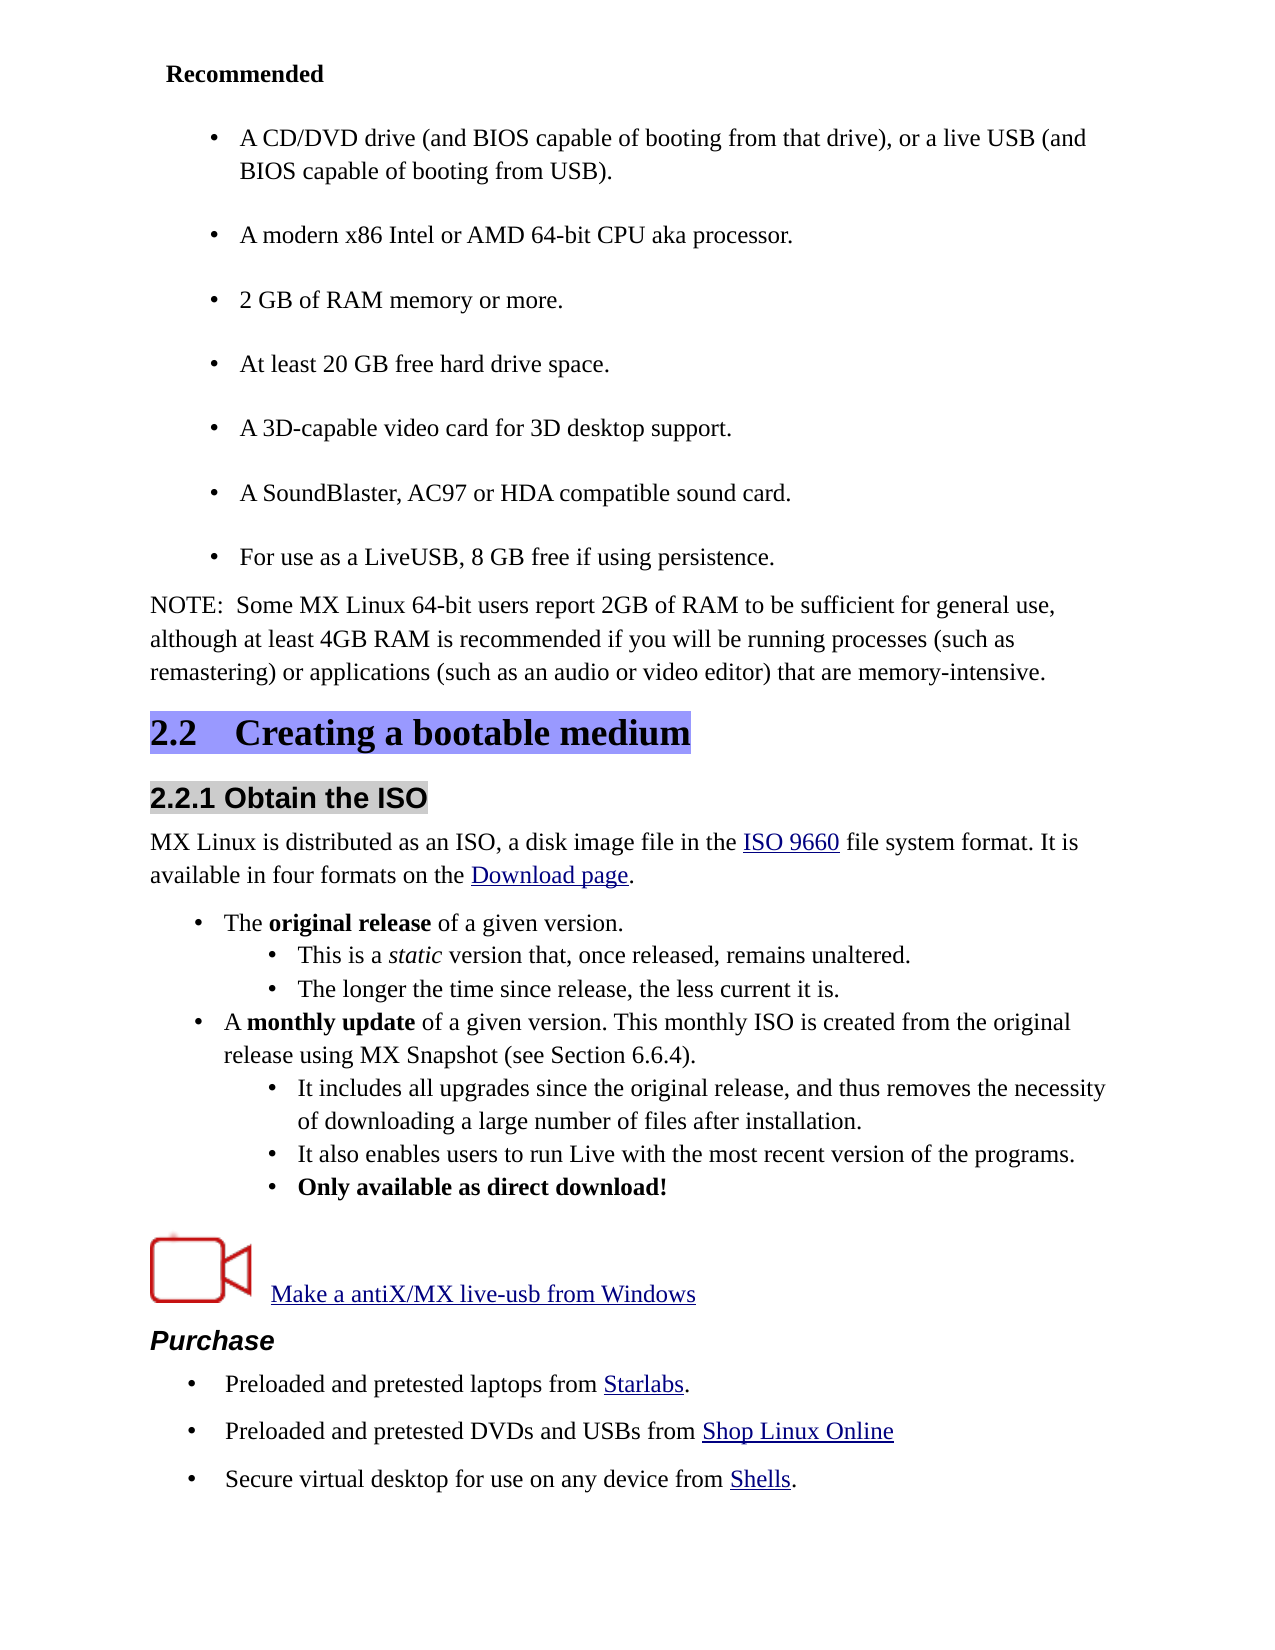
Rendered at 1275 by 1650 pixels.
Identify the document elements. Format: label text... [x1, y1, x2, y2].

list 2 GB of RAM memory or more. [210, 285, 1109, 314]
list The longer the time since release, the less current it is. [268, 974, 1125, 1002]
text NOTE: Some MX Linux 64-bit users report 2GB of RAM to be sufficient for general use, although at least 4GB RAM is recommended if you will be running processes (such as remastering) or applications (such as an audio or video editor) that are memory-intensive. [150, 591, 1125, 685]
list Secure virtual desktop for use on any device from Shells. [187, 1464, 1125, 1493]
list This is a static version that, once released, remains unaltered. [268, 941, 1125, 969]
list Preloaded and pretested DVDs and USBs from Shop Linux Online [187, 1416, 1125, 1445]
text Recommended [166, 59, 1109, 88]
text MX Linux is distributed as an ISO, a disk image file in the ISO 9660 file system format. It is available in four formats on the Download page. [150, 827, 1125, 889]
subtitle 2.2.1 Obtain the ISO [428, 781, 1125, 814]
list A 3D-capable video card for 3D desktop support. [210, 413, 1109, 442]
list At least 20 GB free hard drive space. [210, 349, 1109, 378]
subtitle 2.2 Creating a bootable medium [691, 711, 1125, 754]
list It also enables users to run Live with the most recent version of the programs. [268, 1139, 1125, 1167]
list A SoundBlaster, AC97 or HDA compatible sound card. [210, 478, 1109, 506]
list A modern x86 Intel or AMD 64-bit CPU aka processor. [210, 221, 1109, 249]
picture [150, 1219, 252, 1303]
list It includes all upgrades since the original release, and thus removes the necessity of downloading a large number of files after installation. [268, 1073, 1125, 1134]
list A CD/DVD drive (and BIOS capable of booting from that drive), or a live USB (and BIOS capable of booting from USB). [210, 123, 1109, 185]
list Only available as direct download! [268, 1172, 1125, 1201]
list A monthly update of a given version. This monthly ISO is created from the original release using MX Snapshot (see Section 6.6.4). [194, 1007, 1125, 1068]
list For use as a LiveUSB, 8 GB free if using persistence. [210, 542, 1109, 571]
list The original release of a given version. [194, 908, 1125, 936]
text Make a antiX/MX live-usb from Windows [150, 1219, 1125, 1308]
subtitle Purchase [150, 1324, 1125, 1356]
list Preloaded and pretested laptops from Starlabs. [187, 1369, 1125, 1397]
